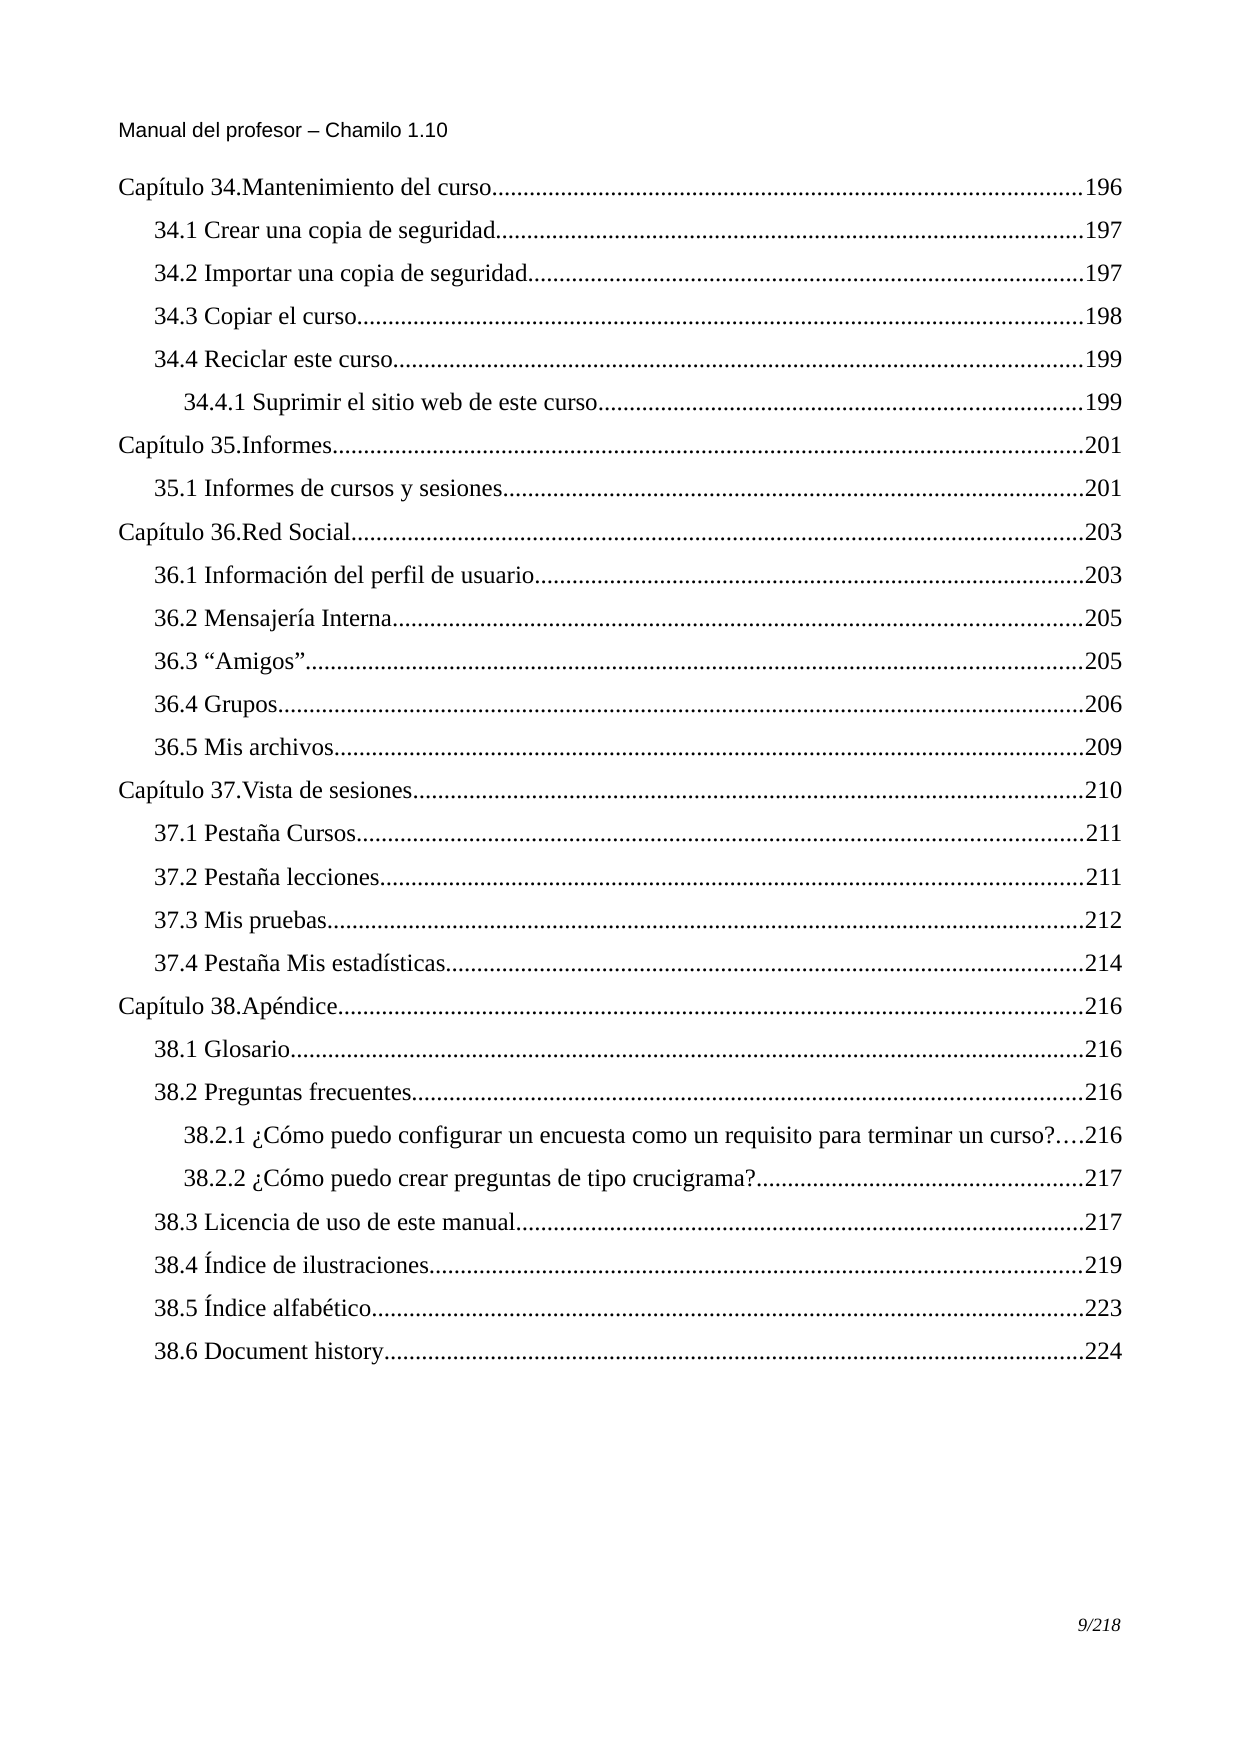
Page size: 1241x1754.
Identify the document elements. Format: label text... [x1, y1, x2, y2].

text 36.3 “Amigos” 205 [148, 646, 1122, 675]
text 37.3 Mis pruebas 212 [148, 905, 1122, 933]
text Capítulo 37.Vista de sesiones 210 [118, 775, 1122, 804]
text 38.2.2 ¿Cómo puedo crear preguntas de tipo crucigrama? 217 [177, 1163, 1122, 1192]
text Capítulo 34.Mantenimiento del curso 196 [118, 172, 1122, 200]
text 38.4 Índice de ilustraciones 219 [148, 1250, 1122, 1278]
text 38.3 Licencia de uso de este manual 217 [148, 1207, 1122, 1235]
text 36.2 Mensajería Interna 205 [148, 603, 1122, 632]
text Capítulo 38.Apéndice 216 [118, 991, 1122, 1020]
text 34.4.1 Suprimir el sitio web de este curso 199 [177, 387, 1122, 416]
text 34.3 Copiar el curso 198 [148, 301, 1122, 330]
text 34.1 Crear una copia de seguridad 197 [148, 215, 1122, 243]
text 34.2 Importar una copia de seguridad 197 [148, 258, 1122, 287]
text 38.2.1 ¿Cómo puedo configurar un encuesta como un requisito para terminar un curso? 216 [177, 1120, 1122, 1149]
text 34.4 Reciclar este curso 199 [148, 344, 1122, 373]
text Capítulo 36.Red Social 203 [118, 517, 1122, 545]
text 37.4 Pestaña Mis estadísticas 214 [148, 948, 1122, 977]
text 38.2 Preguntas frecuentes 216 [148, 1077, 1122, 1106]
text 35.1 Informes de cursos y sesiones 201 [148, 473, 1122, 502]
text Capítulo 35.Informes 201 [118, 430, 1122, 459]
text 36.5 Mis archivos 209 [148, 732, 1122, 761]
text 38.5 Índice alfabético 223 [148, 1293, 1122, 1322]
text 36.4 Grupos 206 [148, 689, 1122, 718]
text 36.1 Información del perfil de usuario 203 [148, 560, 1122, 588]
text 38.1 Glosario 216 [148, 1034, 1122, 1063]
text 38.6 Document history 224 [148, 1336, 1122, 1365]
text 37.2 Pestaña lecciones 211 [148, 862, 1122, 890]
text 37.1 Pestaña Cursos 211 [148, 818, 1122, 847]
